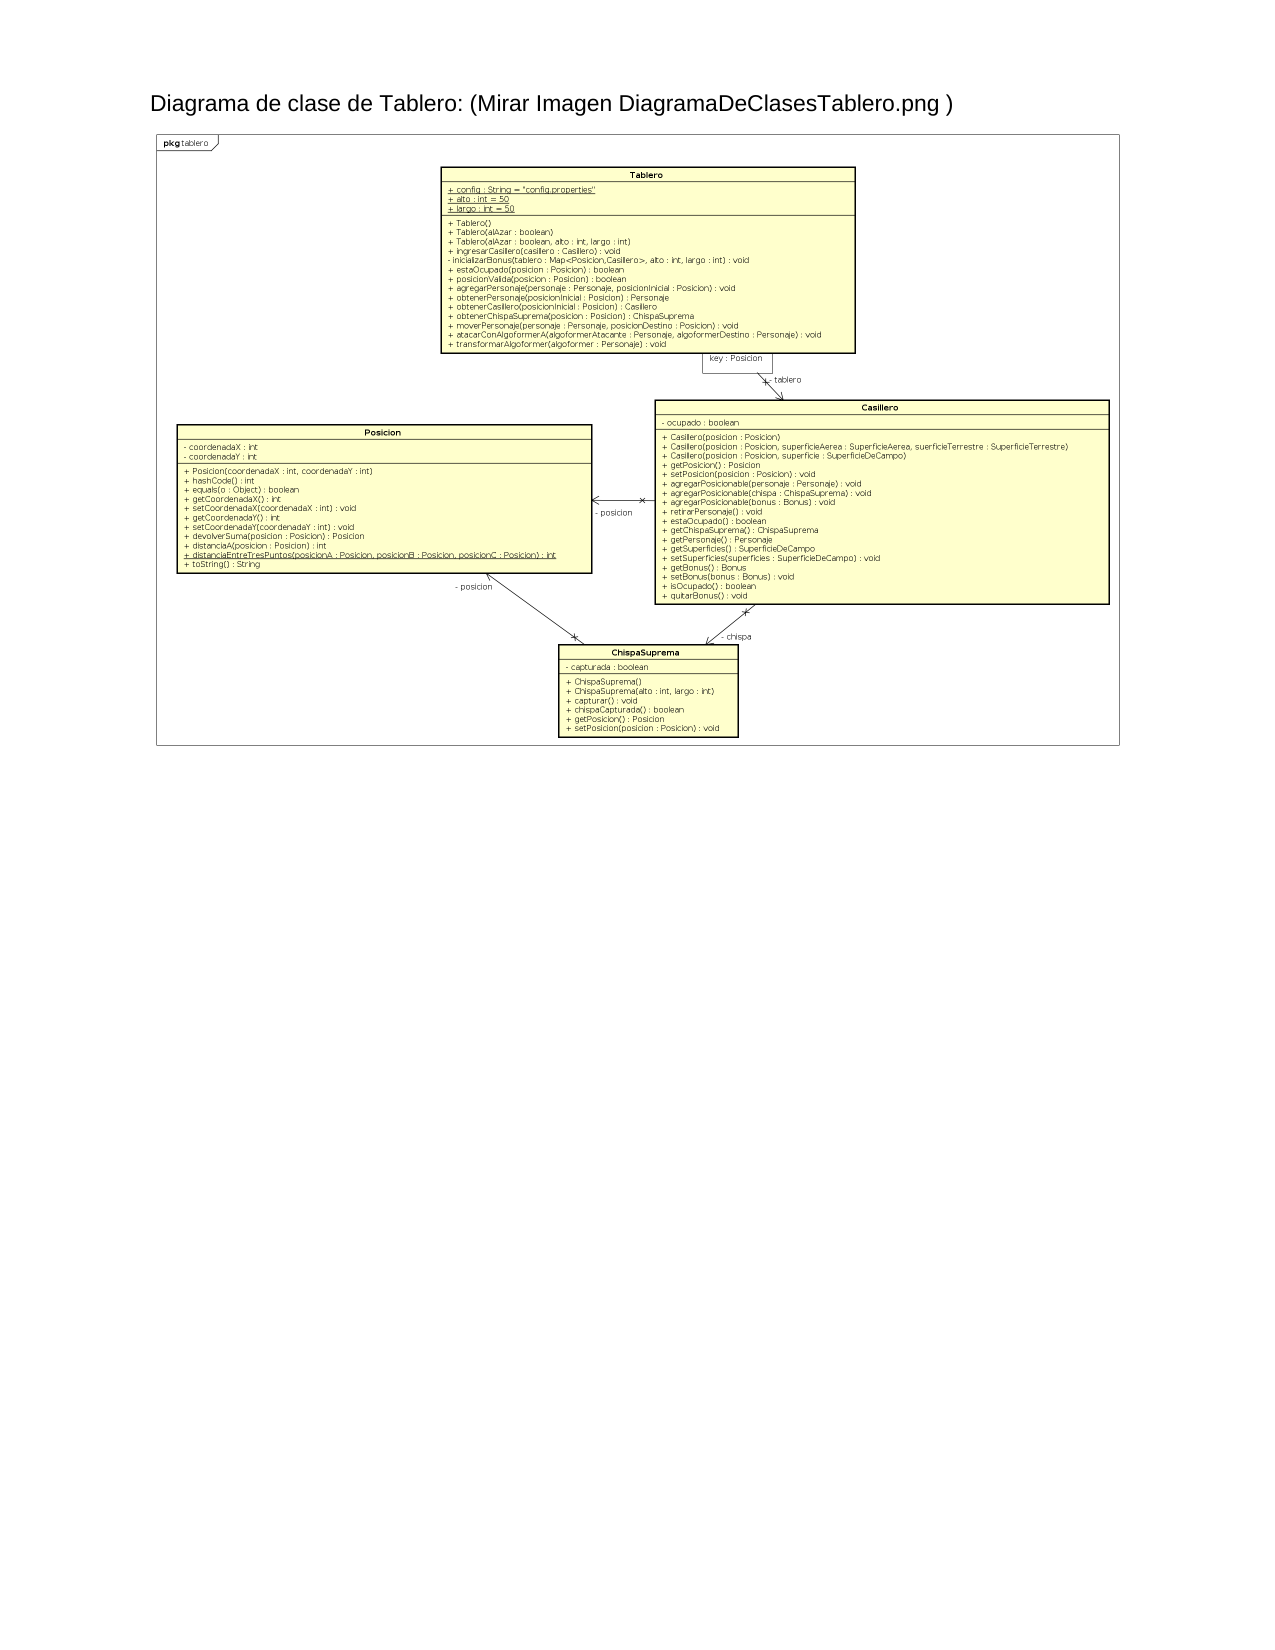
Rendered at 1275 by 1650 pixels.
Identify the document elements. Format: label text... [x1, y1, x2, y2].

picture [150, 128, 1125, 752]
subtitle Diagrama de clase de Tablero: (Mirar Imagen DiagramaDeClasesTablero.png ) [150, 91, 1125, 116]
